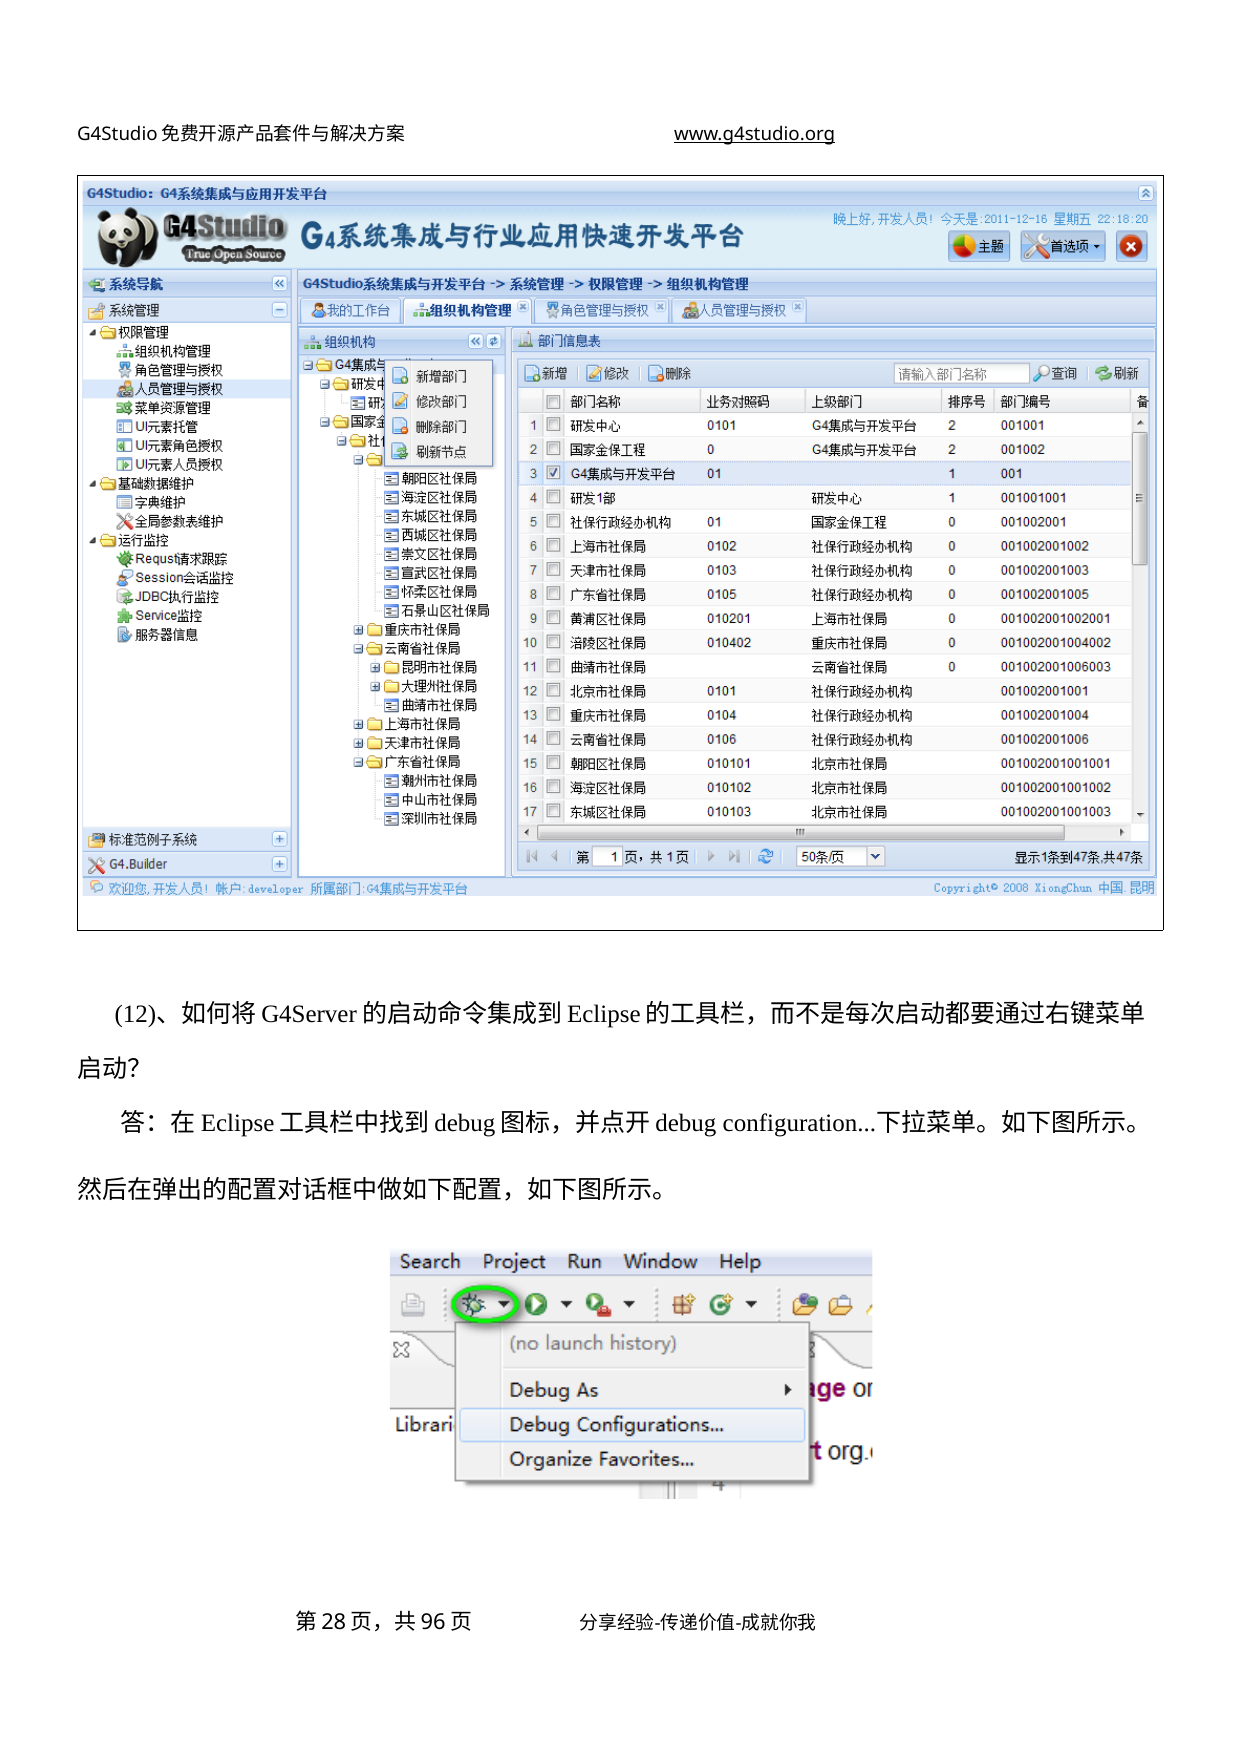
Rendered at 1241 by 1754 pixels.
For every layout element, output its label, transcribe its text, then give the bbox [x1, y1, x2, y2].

text 然后在弹出的配置对话框中做如下配置，如下图所示。 [77, 1169, 1163, 1206]
picture [82, 180, 1157, 896]
picture [389, 1248, 873, 1499]
text (12)、如何将G4Server的启动命令集成到Eclipse的工具栏，而不是每次启动都要通过右键菜单启动？ 答：在Eclipse工具栏中找到debug图标，并点开debug configuration...下拉菜单。如下图所示。 [77, 994, 1163, 1139]
table_cell [78, 176, 1163, 930]
